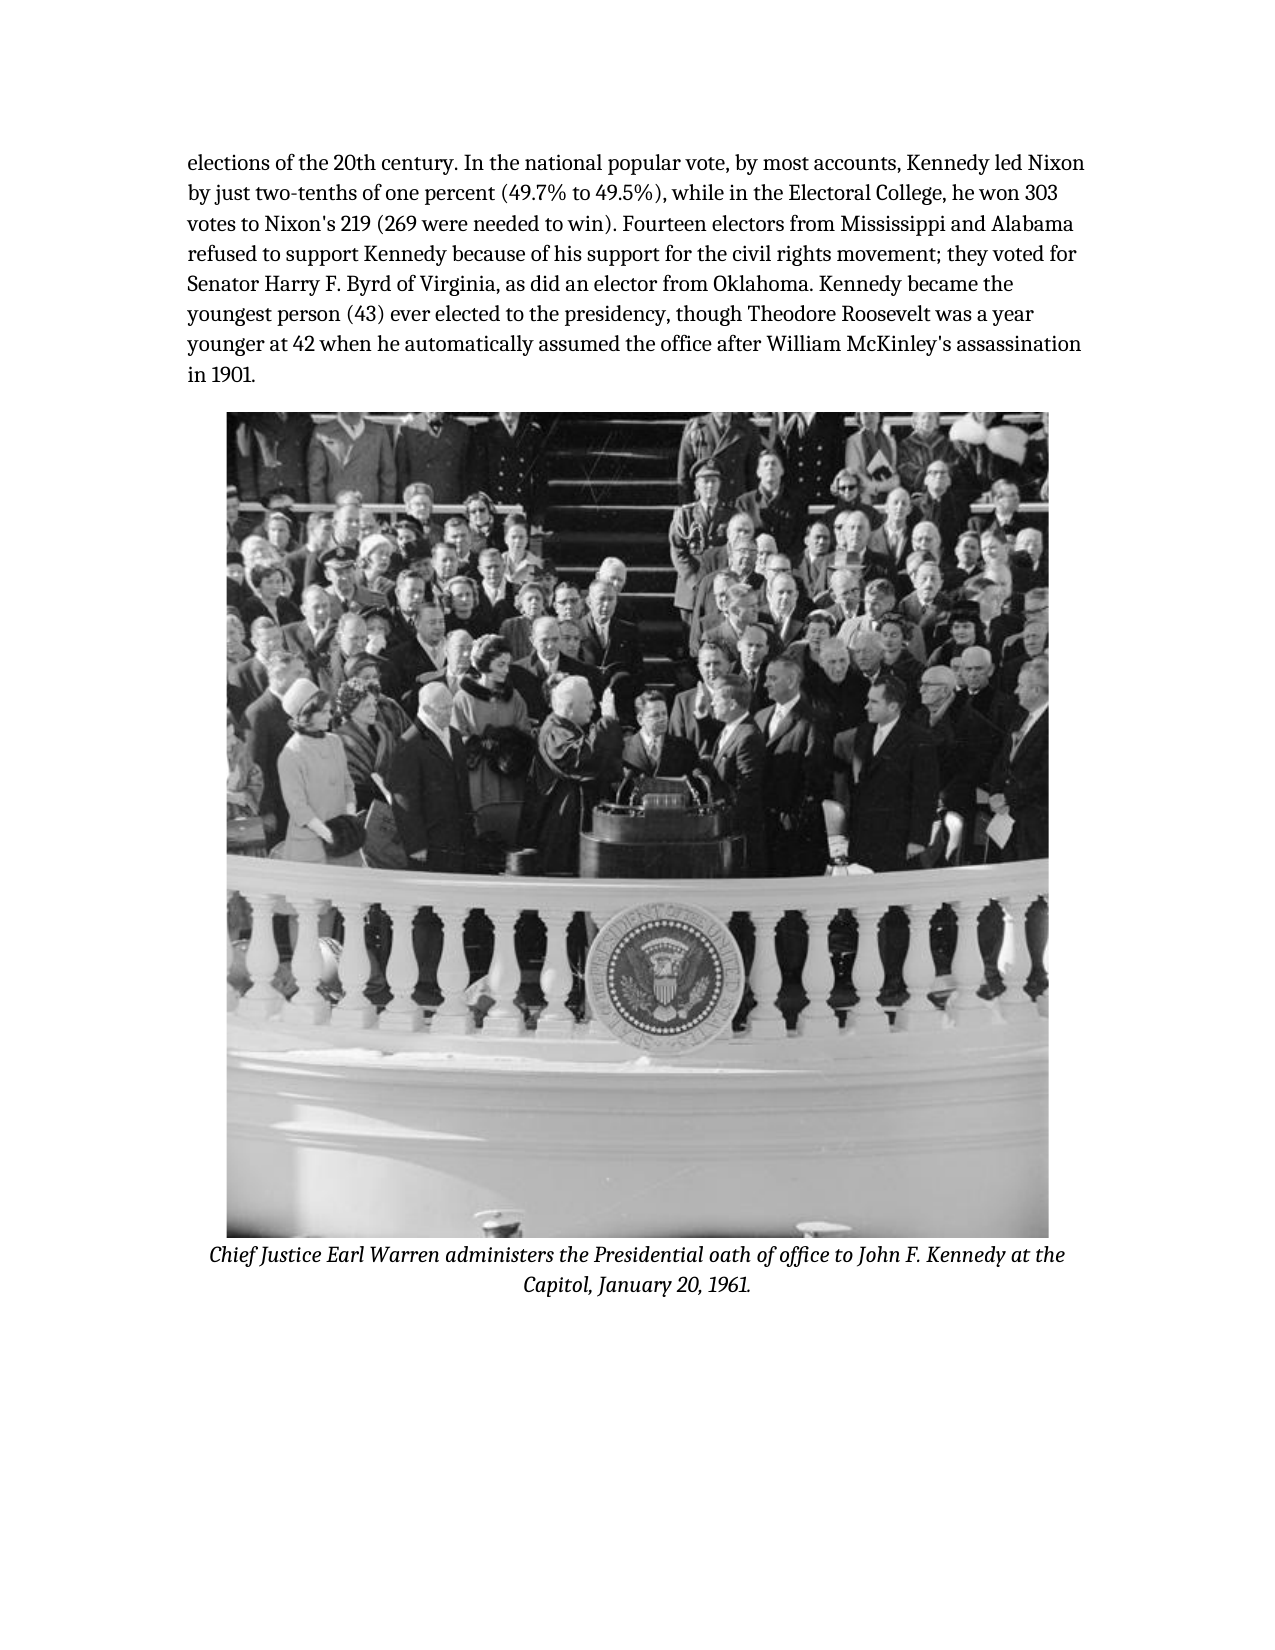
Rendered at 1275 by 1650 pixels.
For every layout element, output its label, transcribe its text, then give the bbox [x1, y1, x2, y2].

picture [226, 412, 1049, 1238]
text elections of the 20th century. In the national popular vote, by most accounts, Kennedy led Nixon by just two-tenths of one percent (49.7% to 49.5%), while in the Electoral College, he won 303 votes to Nixon's 219 (269 were needed to win). Fourteen electors from Mississippi and Alabama refused to support Kennedy because of his support for the civil rights movement; they voted for Senator Harry F. Byrd of Virginia, as did an elector from Oklahoma. Kennedy became the youngest person (43) ever elected to the presidency, though Theodore Roosevelt was a year younger at 42 when he automatically assumed the office after William McKinley's assassination in 1901. [187, 150, 1087, 388]
text Chief Justice Earl Warren administers the Presidential oath of office to John F. Kennedy at the Capitol, January 20, 1961. [187, 412, 1087, 1298]
